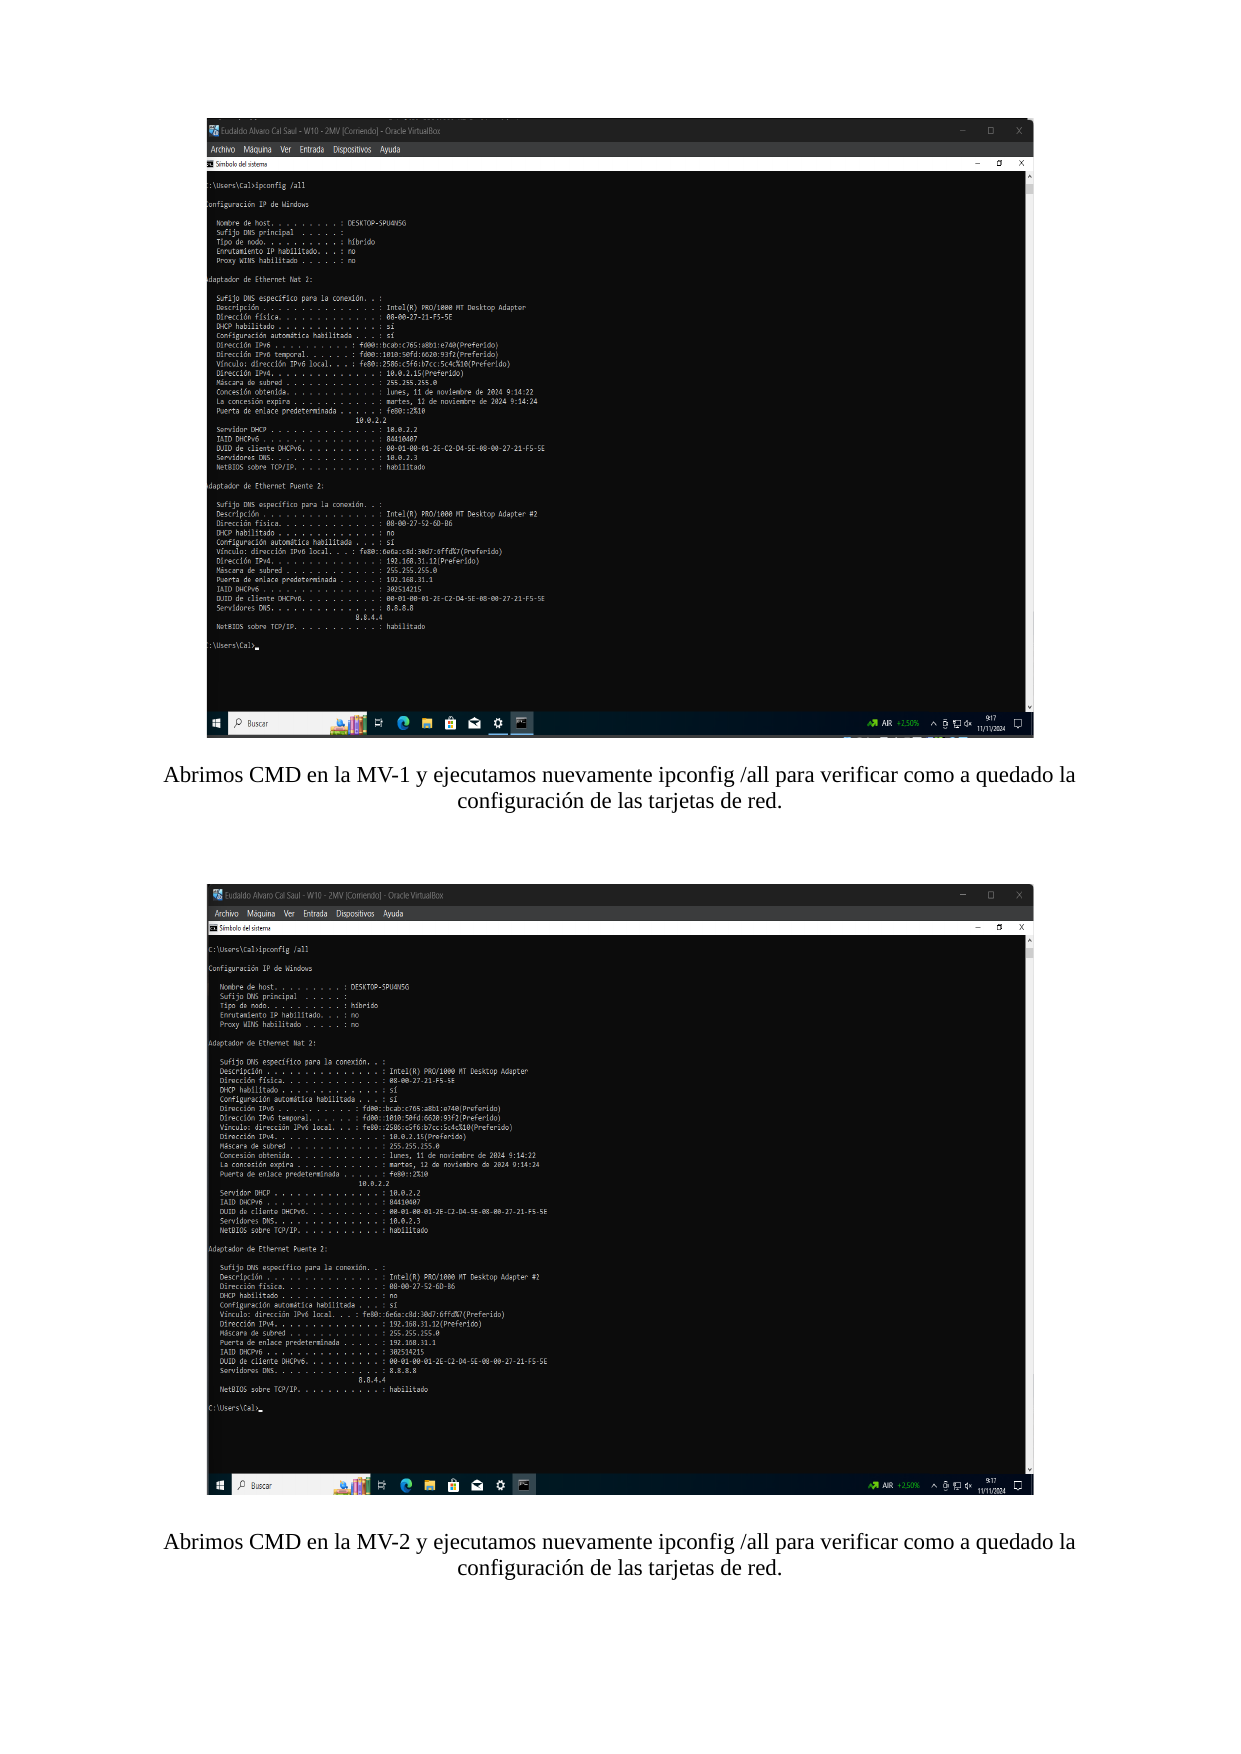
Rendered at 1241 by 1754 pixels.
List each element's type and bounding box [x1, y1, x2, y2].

picture [206, 884, 1034, 1495]
picture [206, 118, 1034, 738]
